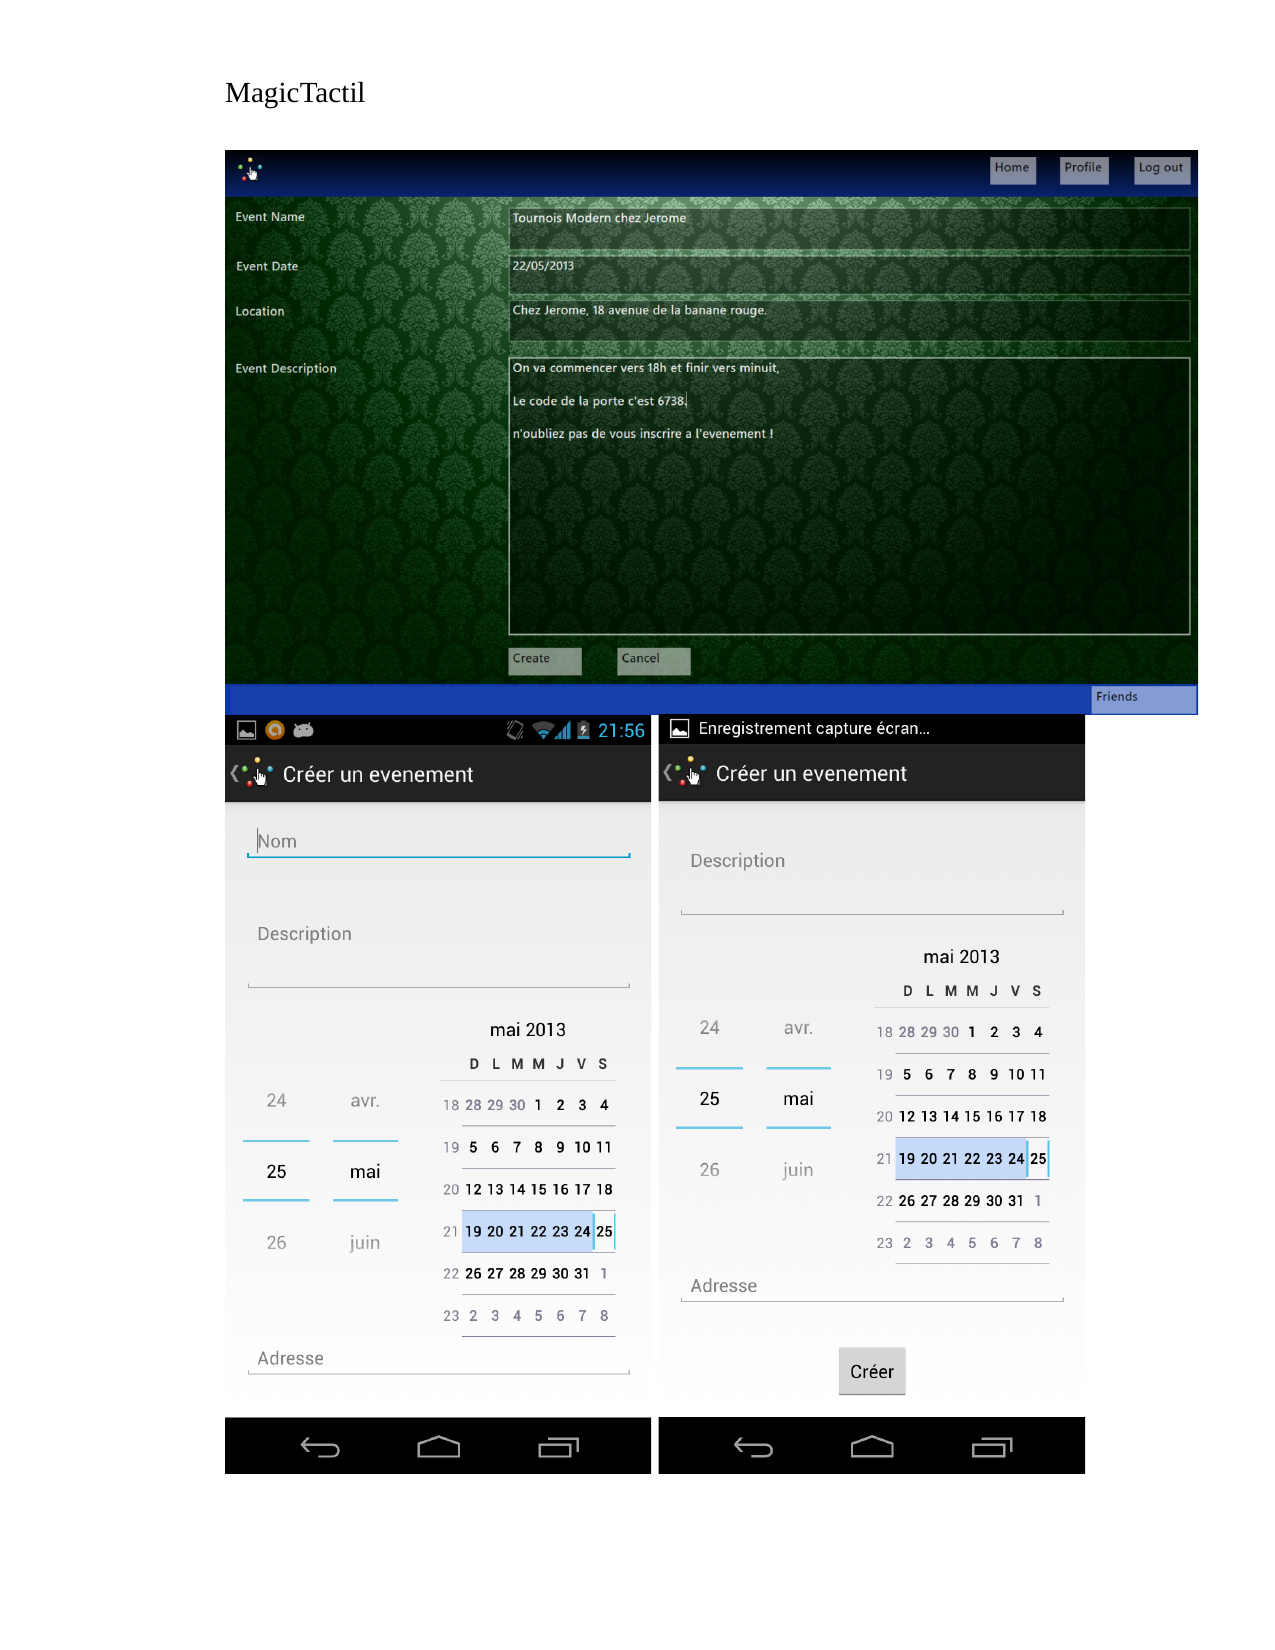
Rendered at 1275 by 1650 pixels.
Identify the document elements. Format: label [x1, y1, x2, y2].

picture [225, 150, 1199, 1474]
